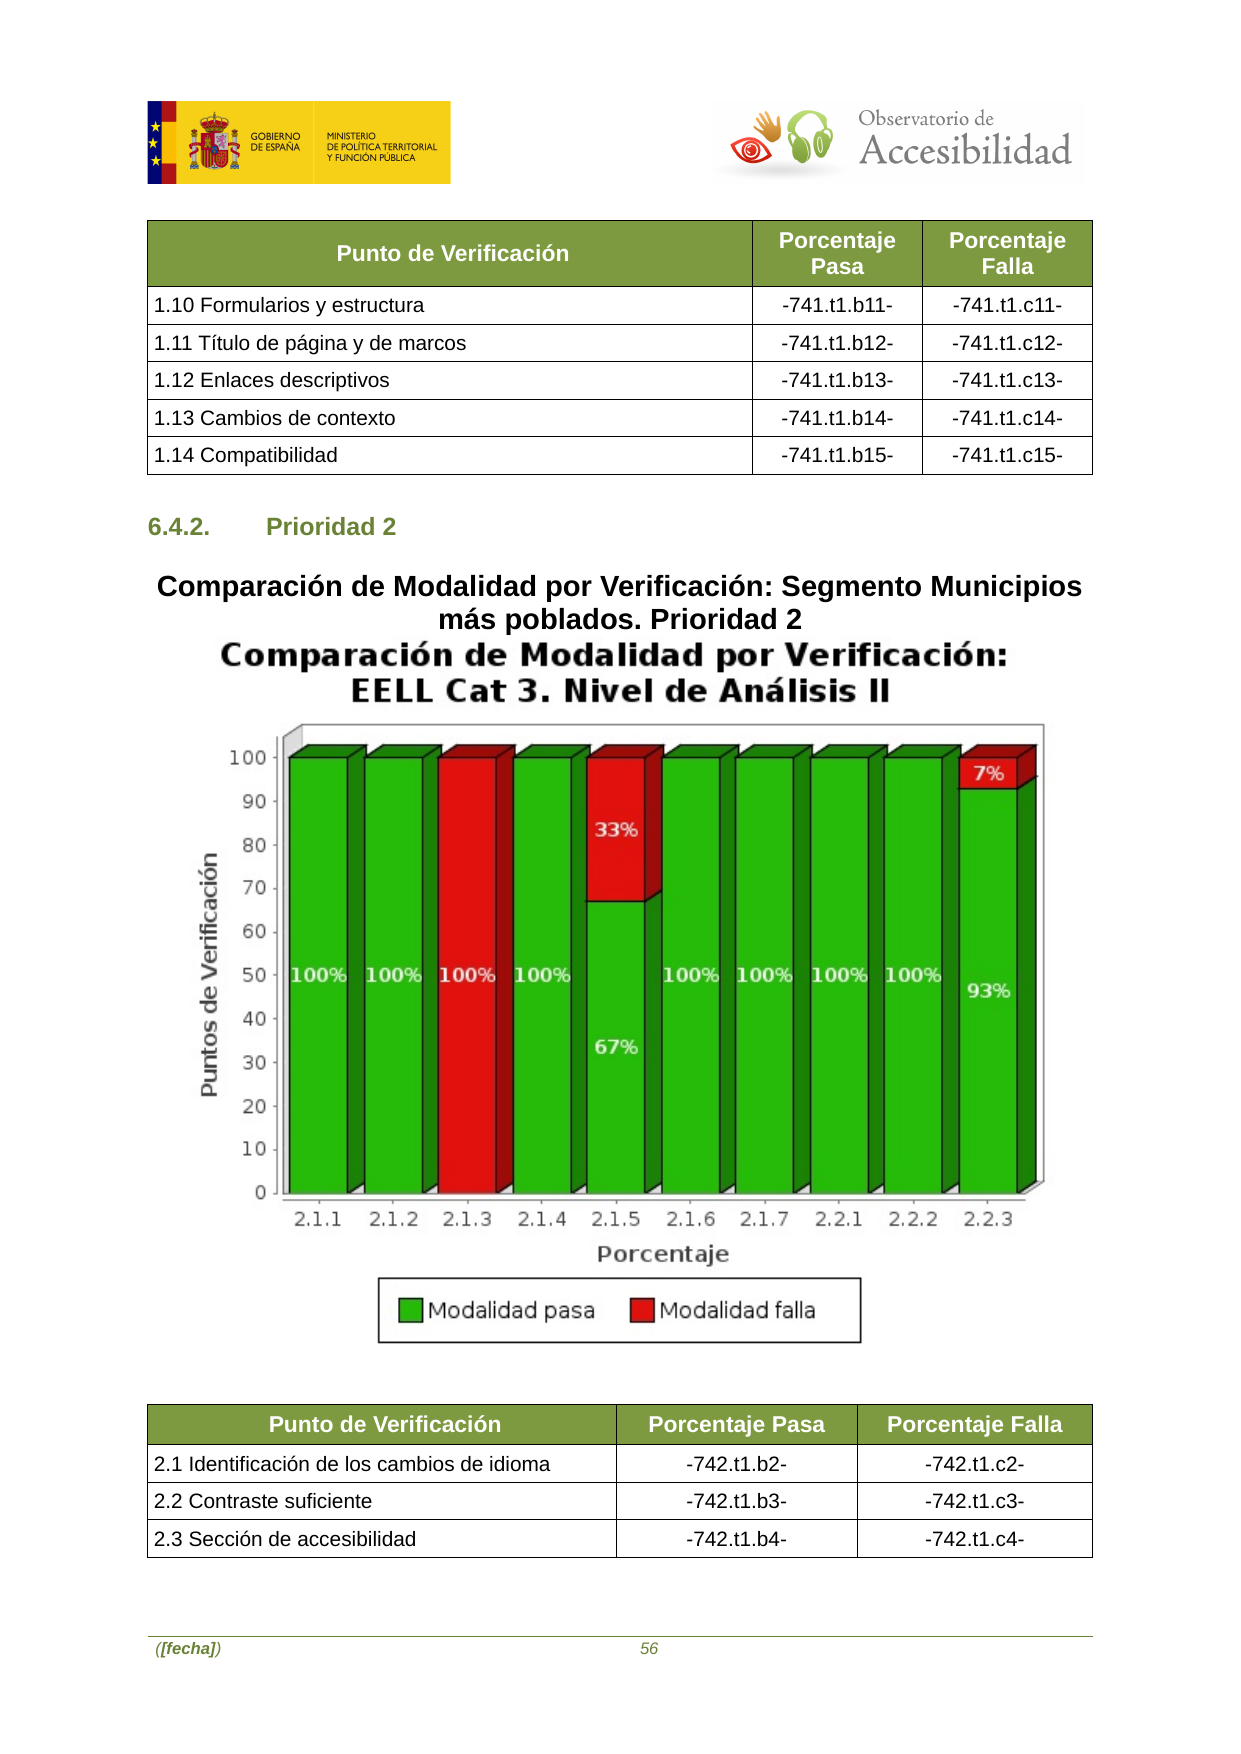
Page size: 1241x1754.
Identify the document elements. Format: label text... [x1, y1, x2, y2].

table_cell 1.11 Título de página y de marcos [148, 325, 752, 361]
picture [178, 635, 1062, 1345]
table_cell -741.t1.b12- [753, 325, 922, 361]
table_cell -741.t1.b14- [753, 400, 922, 436]
table_cell -742.t1.c4- [858, 1520, 1092, 1557]
table_cell -742.t1.c3- [858, 1483, 1092, 1519]
table_cell -741.t1.c15- [923, 437, 1092, 473]
table_cell 1.12 Enlaces descriptivos [148, 362, 752, 398]
table_cell -742.t1.b4- [617, 1520, 857, 1557]
subtitle Prioridad 2 [148, 512, 1092, 541]
table_cell 1.14 Compatibilidad [148, 437, 752, 473]
table_cell 2.3 Sección de accesibilidad [148, 1520, 616, 1557]
picture [147, 101, 451, 184]
table_cell -741.t1.c14- [923, 400, 1092, 436]
table_header Punto de Verificación [148, 221, 752, 286]
table_cell 1.13 Cambios de contexto [148, 400, 752, 436]
table_cell -741.t1.c13- [923, 362, 1092, 398]
table_cell -741.t1.b11- [753, 287, 922, 323]
table_header Punto de Verificación [148, 1405, 616, 1444]
table_cell -741.t1.c12- [923, 325, 1092, 361]
table_header Porcentaje Falla [923, 221, 1092, 286]
table_cell 2.2 Contraste suficiente [148, 1483, 616, 1519]
table_header Porcentaje Falla [858, 1405, 1092, 1444]
table_cell -742.t1.c2- [858, 1445, 1092, 1482]
table_cell -741.t1.b13- [753, 362, 922, 398]
table_header Porcentaje Pasa [753, 221, 922, 286]
table_cell -742.t1.b2- [617, 1445, 857, 1482]
table_cell 2.1 Identificación de los cambios de idioma [148, 1445, 616, 1482]
table_cell -742.t1.b3- [617, 1483, 857, 1519]
table_header Porcentaje Pasa [617, 1405, 857, 1444]
table_cell -741.t1.c11- [923, 287, 1092, 323]
table_cell 1.10 Formularios y estructura [148, 287, 752, 323]
table_cell -741.t1.b15- [753, 437, 922, 473]
text Comparación de Modalidad por Verificación: Segmento Municipios más poblados. Prioridad 2 [148, 568, 1092, 636]
picture [710, 101, 1086, 184]
